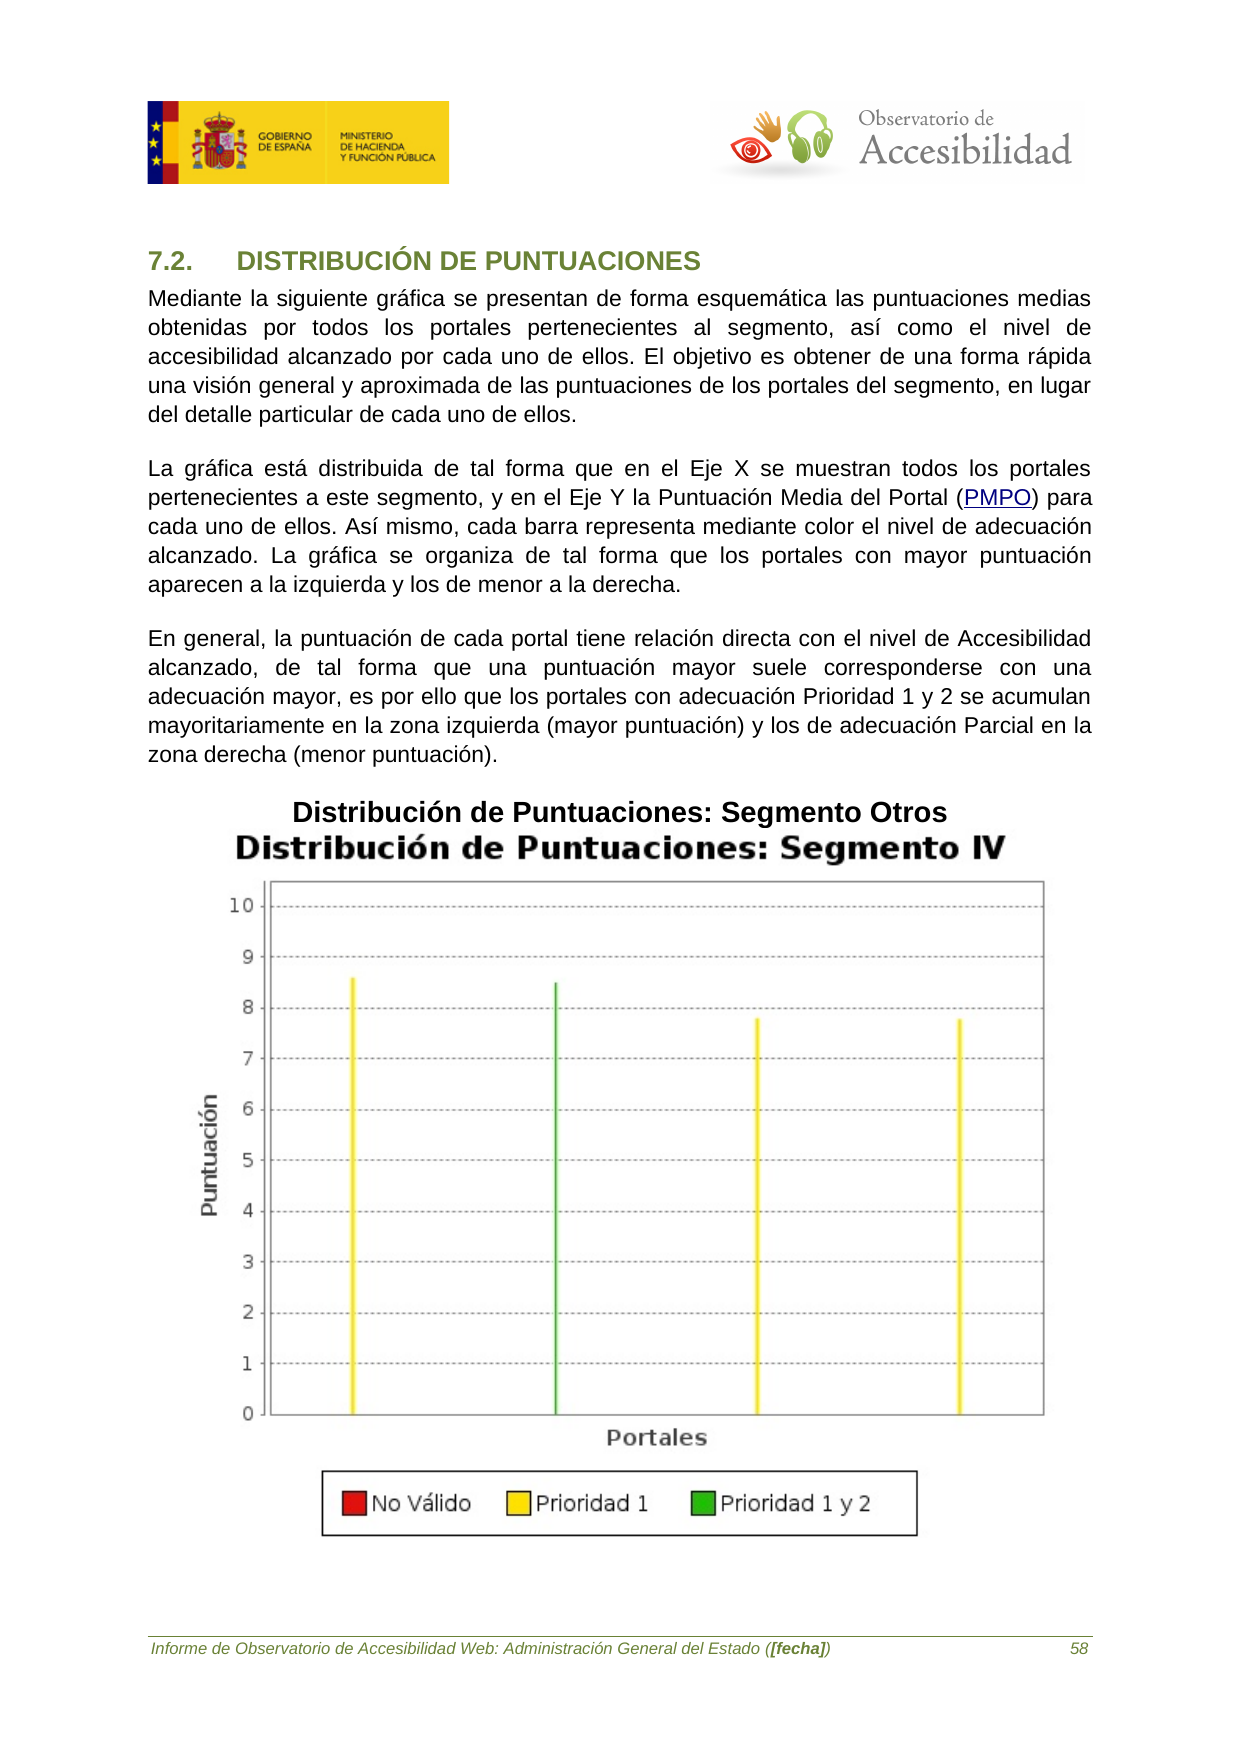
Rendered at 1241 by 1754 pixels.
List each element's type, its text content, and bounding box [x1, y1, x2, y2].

picture [147, 101, 450, 184]
text En general, la puntuación de cada portal tiene relación directa con el nivel de Accesibilidad alcanzado, de tal forma que una puntuación mayor suele corresponderse con una adecuación mayor, es por ello que los portales con adecuación Prioridad 1 y 2 se acumulan mayoritariamente en la zona izquierda (mayor puntuación) y los de adecuación Parcial en la zona derecha (menor puntuación). [148, 625, 1092, 767]
text Mediante la siguiente gráfica se presentan de forma esquemática las puntuaciones medias obtenidas por todos los portales pertenecientes al segmento, así como el nivel de accesibilidad alcanzado por cada uno de ellos. El objetivo es obtener de una forma rápida una visión general y aproximada de las puntuaciones de los portales del segmento, en lugar del detalle particular de cada uno de ellos. [148, 285, 1092, 427]
text Distribución de Puntuaciones: Segmento Otros [148, 795, 1092, 828]
picture [710, 101, 1086, 184]
subtitle Distribución de puntuaciones [148, 245, 1092, 276]
picture [178, 828, 1062, 1538]
text La gráfica está distribuida de tal forma que en el Eje X se muestran todos los portales pertenecientes a este segmento, y en el Eje Y la Puntuación Media del Portal (PMPO) para cada uno de ellos. Así mismo, cada barra representa mediante color el nivel de adecuación alcanzado. La gráfica se organiza de tal forma que los portales con mayor puntuación aparecen a la izquierda y los de menor a la derecha. [148, 455, 1092, 597]
